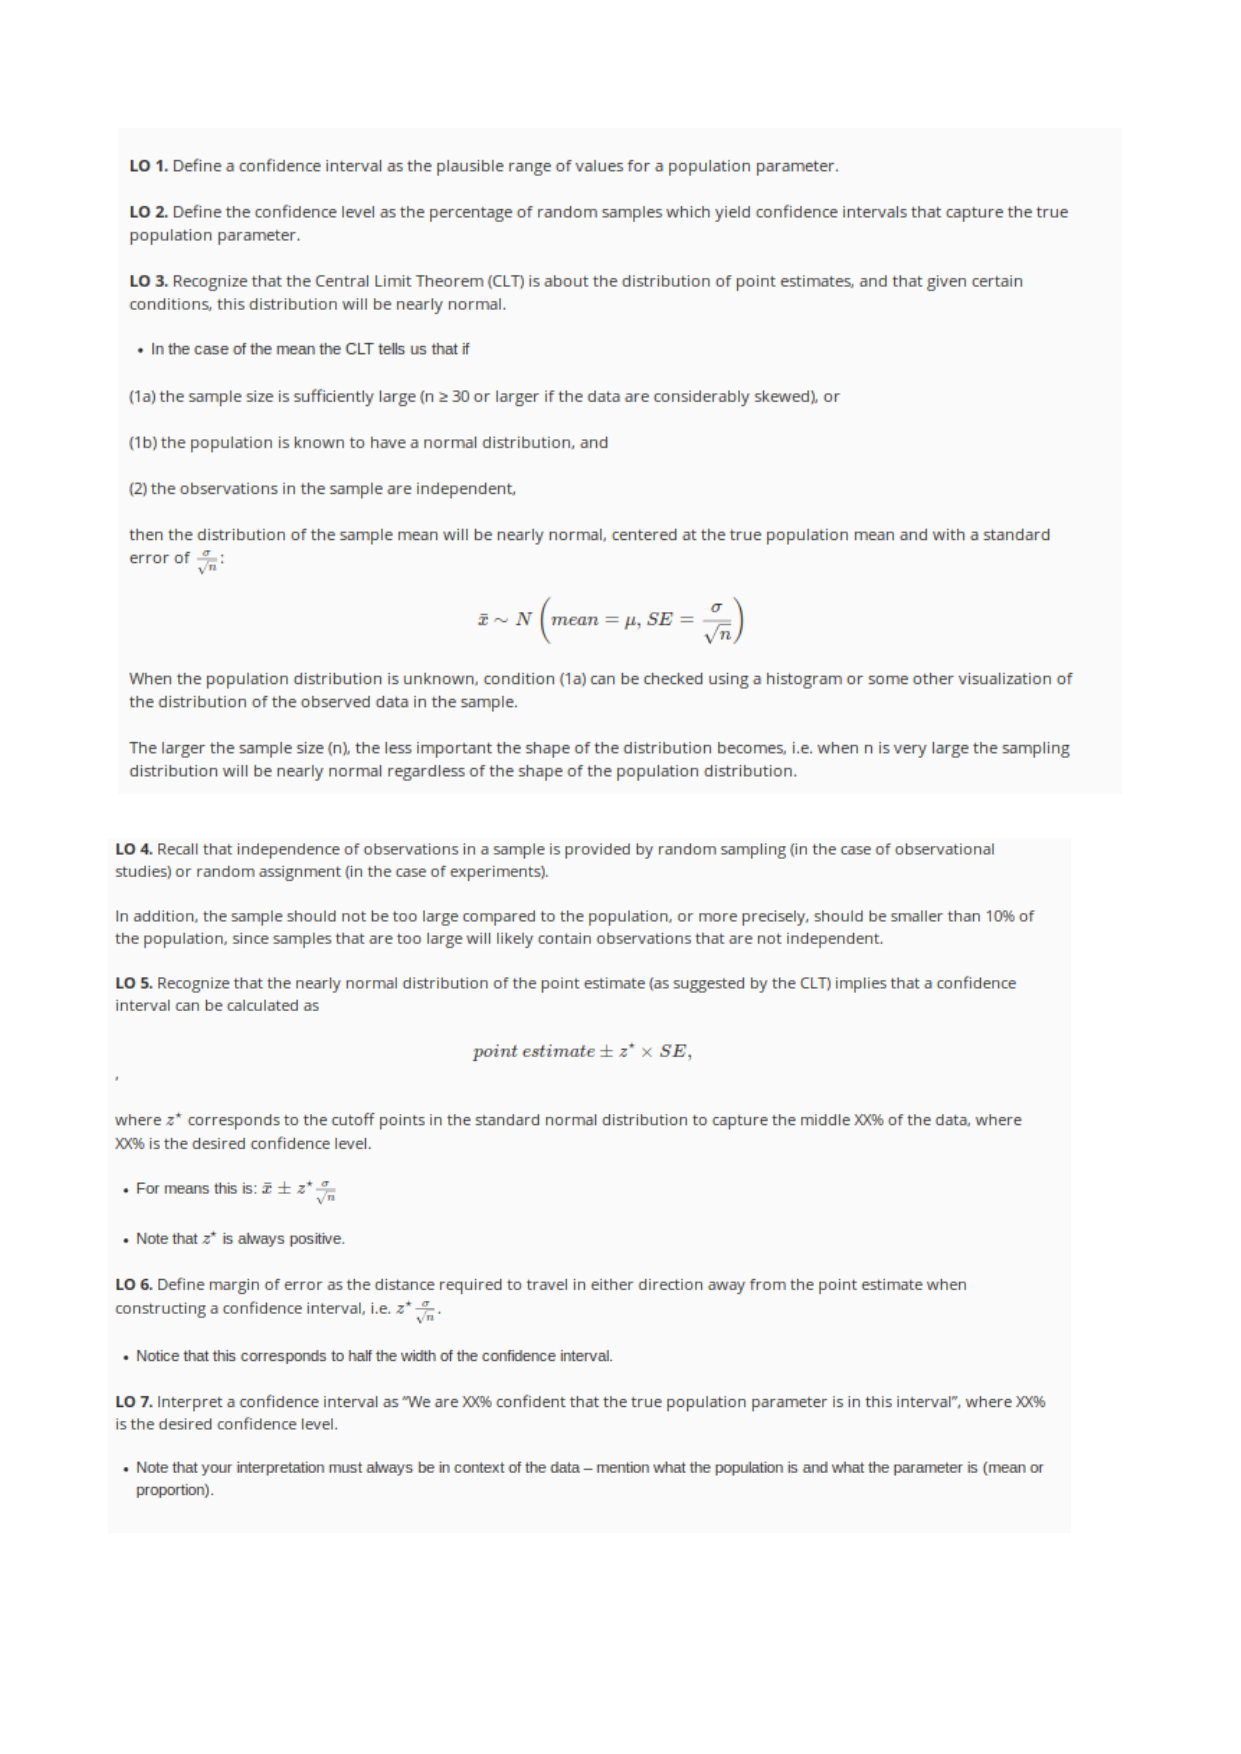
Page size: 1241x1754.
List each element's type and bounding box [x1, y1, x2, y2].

picture [118, 128, 1123, 794]
picture [107, 838, 1072, 1533]
